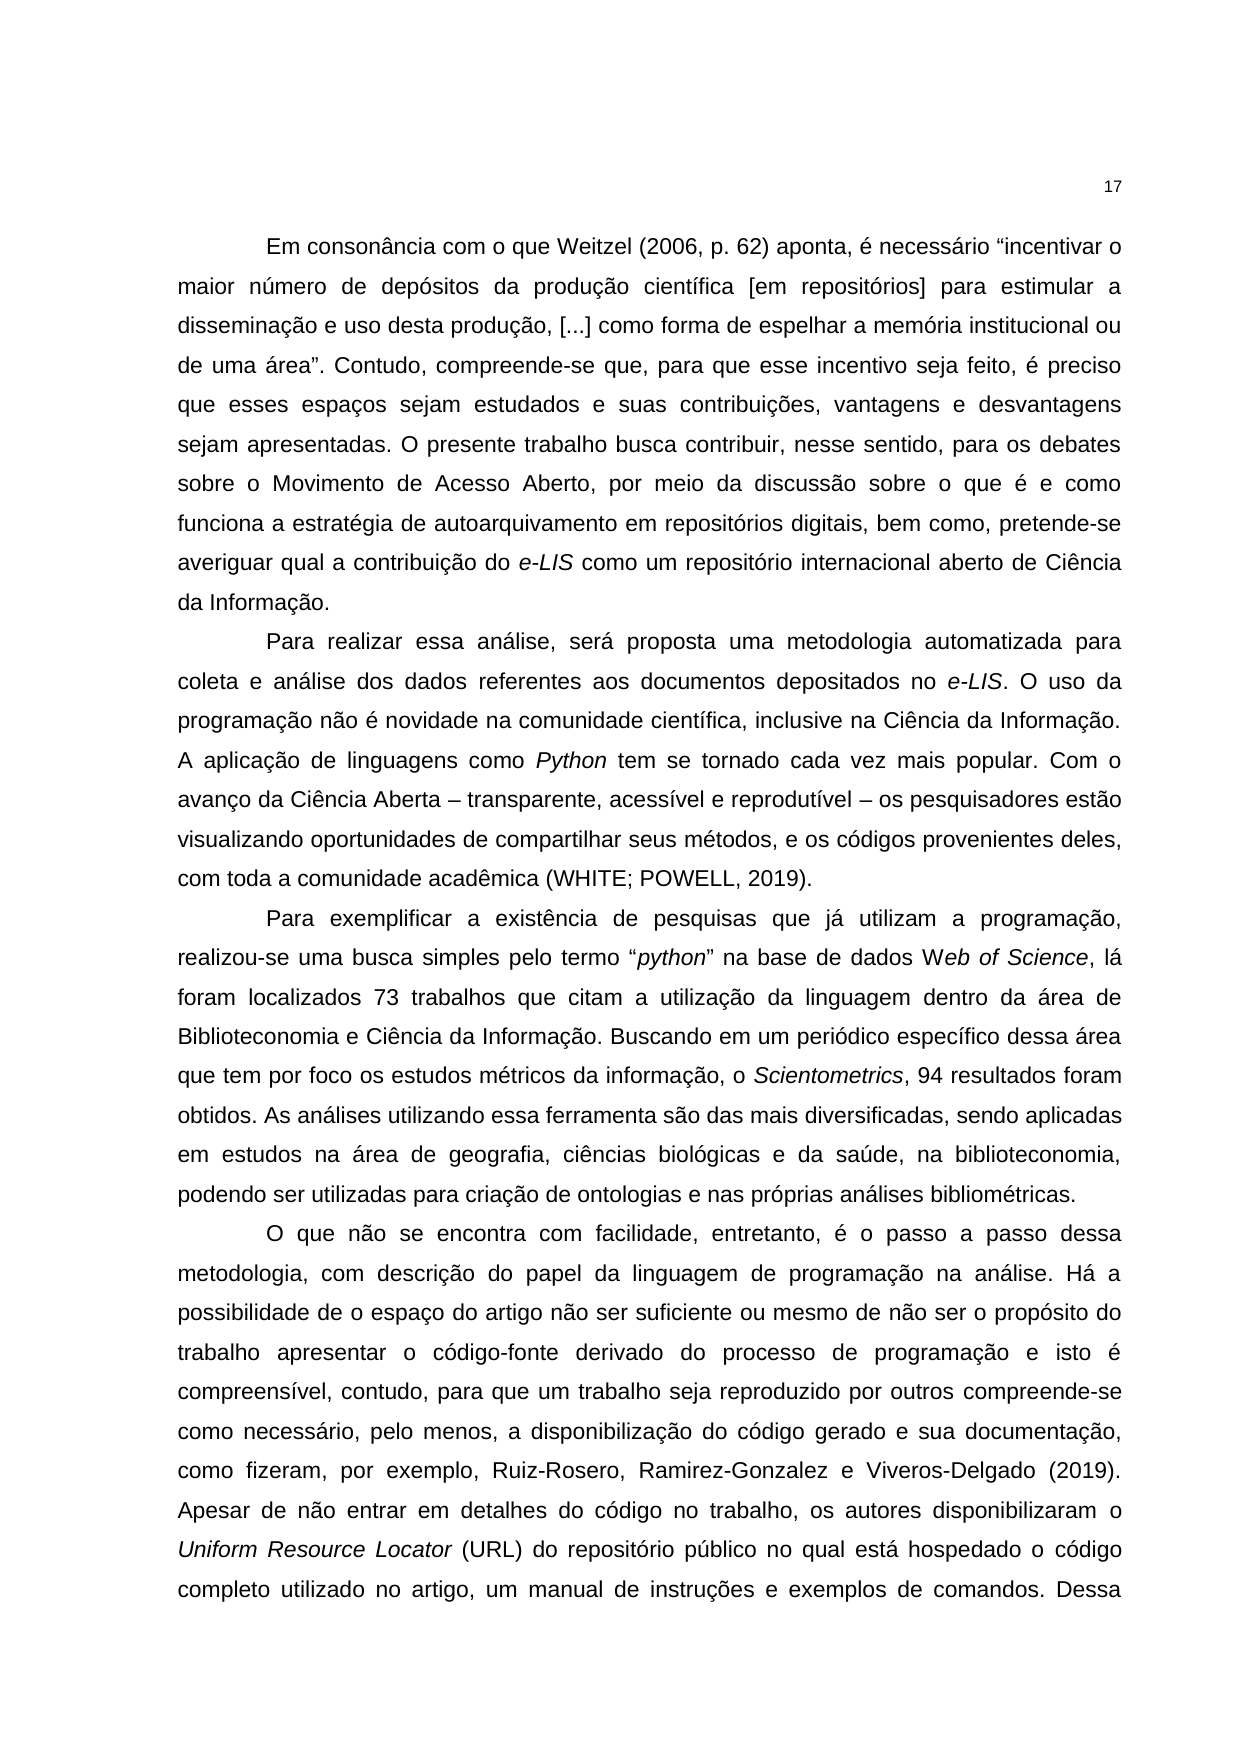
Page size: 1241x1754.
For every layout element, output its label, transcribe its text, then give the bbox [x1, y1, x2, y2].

text Em consonância com o que Weitzel (2006, p. 62) aponta, é necessário “incentivar o maior número de depósitos da produção científica [em repositórios] para estimular a disseminação e uso desta produção, [...] como forma de espelhar a memória institucional ou de uma área”. Contudo, compreende-se que, para que esse incentivo seja feito, é preciso que esses espaços sejam estudados e suas contribuições, vantagens e desvantagens sejam apresentadas. O presente trabalho busca contribuir, nesse sentido, para os debates sobre o Movimento de Acesso Aberto, por meio da discussão sobre o que é e como funciona a estratégia de autoarquivamento em repositórios digitais, bem como, pretende-se averiguar qual a contribuição do e-LIS como um repositório internacional aberto de Ciência da Informação. [177, 233, 1122, 615]
text O que não se encontra com facilidade, entretanto, é o passo a passo dessa metodologia, com descrição do papel da linguagem de programação na análise. Há a possibilidade de o espaço do artigo não ser suficiente ou mesmo de não ser o propósito do trabalho apresentar o código-fonte derivado do processo de programação e isto é compreensível, contudo, para que um trabalho seja reproduzido por outros compreende-se como necessário, pelo menos, a disponibilização do código gerado e sua documentação, como fizeram, por exemplo, Ruiz-Rosero, Ramirez-Gonzalez e Viveros-Delgado (2019). Apesar de não entrar em detalhes do código no trabalho, os autores disponibilizaram o Uniform Resource Locator (URL) do repositório público no qual está hospedado o código completo utilizado no artigo, um manual de instruções e exemplos de comandos. Dessa [177, 1220, 1122, 1602]
text Para exemplificar a existência de pesquisas que já utilizam a programação, realizou-se uma busca simples pelo termo “python” na base de dados Web of Science, lá foram localizados 73 trabalhos que citam a utilização da linguagem dentro da área de Biblioteconomia e Ciência da Informação. Buscando em um periódico específico dessa área que tem por foco os estudos métricos da informação, o Scientometrics, 94 resultados foram obtidos. As análises utilizando essa ferramenta são das mais diversificadas, sendo aplicadas em estudos na área de geografia, ciências biológicas e da saúde, na biblioteconomia, podendo ser utilizadas para criação de ontologias e nas próprias análises bibliométricas. [177, 904, 1122, 1207]
text Para realizar essa análise, será proposta uma metodologia automatizada para coleta e análise dos dados referentes aos documentos depositados no e-LIS. O uso da programação não é novidade na comunidade científica, inclusive na Ciência da Informação. A aplicação de linguagens como Python tem se tornado cada vez mais popular. Com o avanço da Ciência Aberta – transparente, acessível e reprodutível – os pesquisadores estão visualizando oportunidades de compartilhar seus métodos, e os códigos provenientes deles, com toda a comunidade acadêmica (WHITE; POWELL, 2019). [177, 628, 1122, 891]
